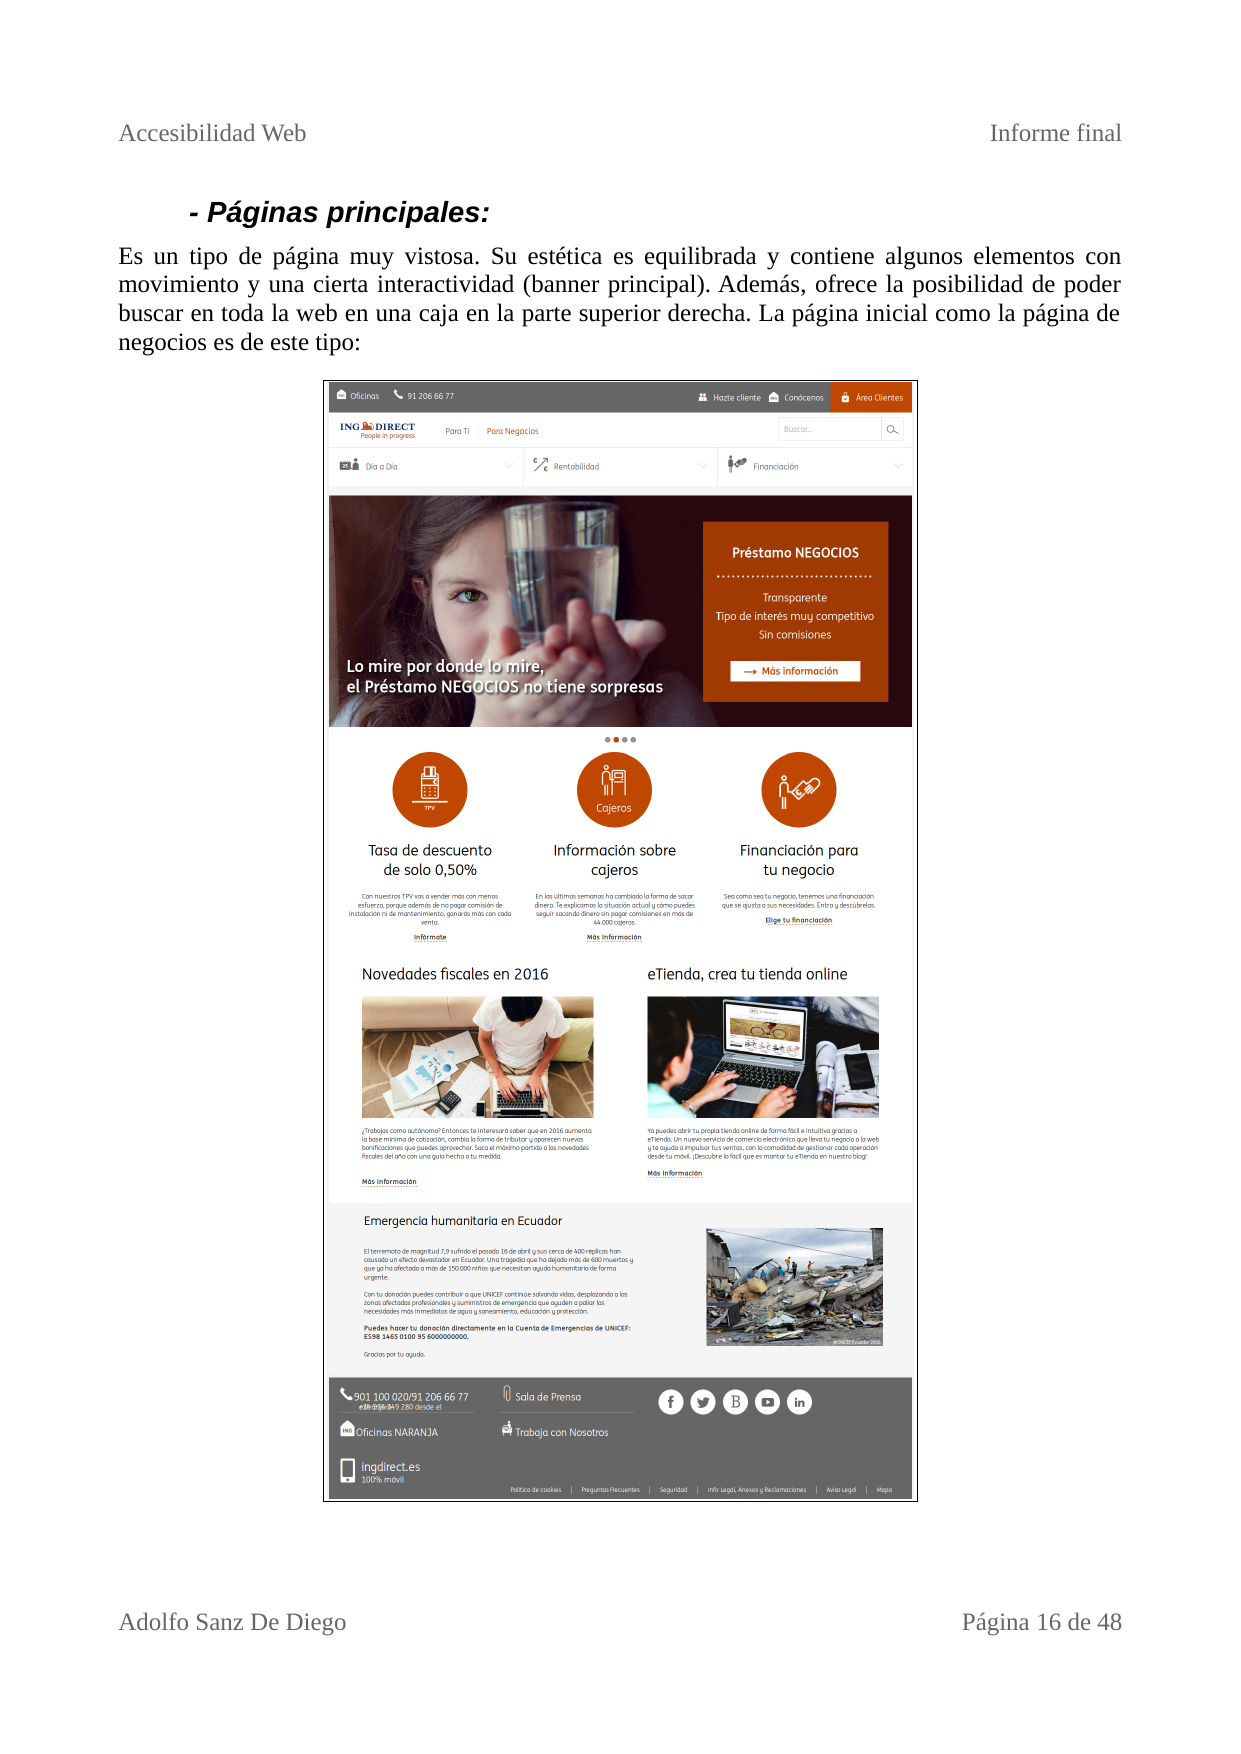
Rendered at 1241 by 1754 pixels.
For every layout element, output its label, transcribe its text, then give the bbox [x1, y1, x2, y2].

subtitle Páginas principales: [189, 196, 1122, 229]
text Es un tipo de página muy vistosa. Su estética es equilibrada y contiene algunos elementos con movimiento y una cierta interactividad (banner principal). Además, ofrece la posibilidad de poder buscar en toda la web en una caja en la parte superior derecha. La página inicial como la página de negocios es de este tipo: [118, 241, 1122, 356]
picture [326, 382, 914, 1499]
